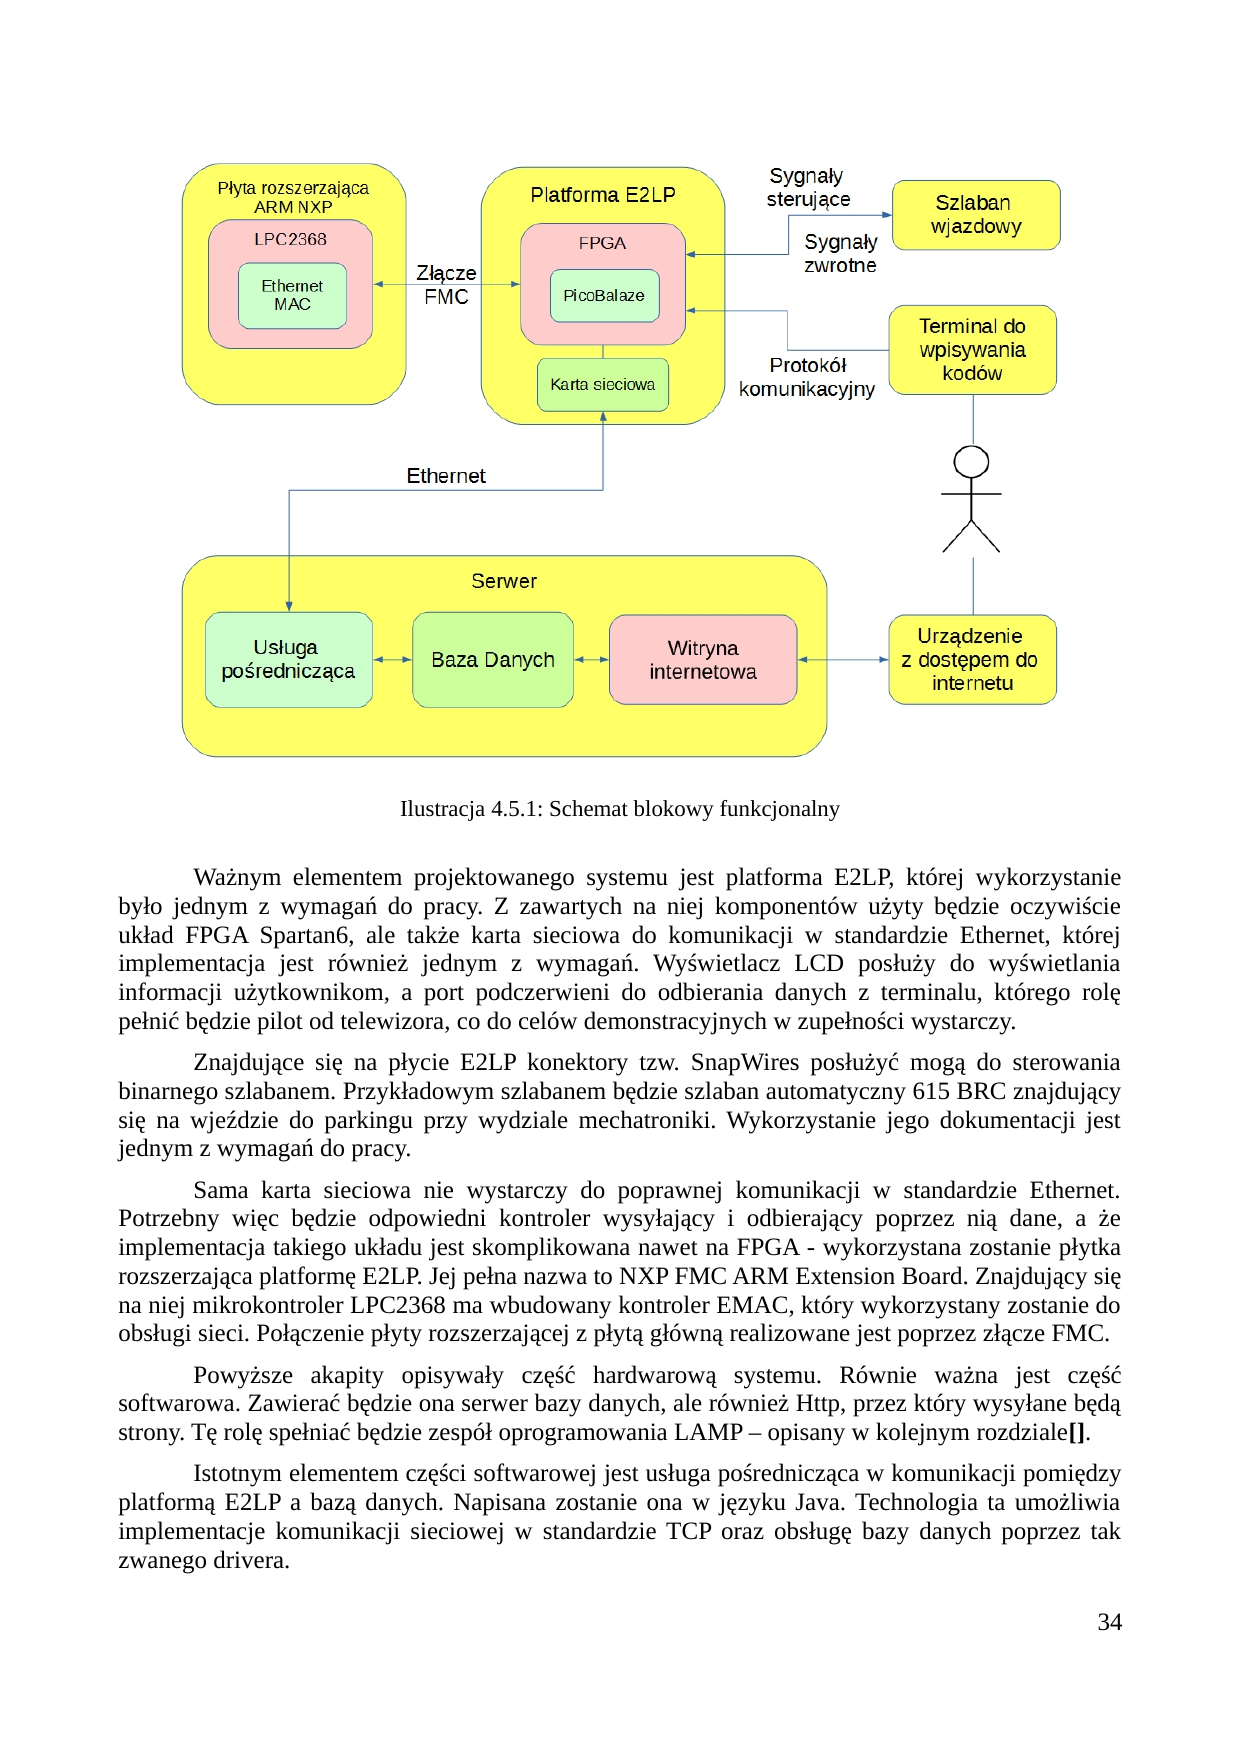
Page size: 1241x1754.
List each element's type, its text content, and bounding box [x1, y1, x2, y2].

text Ważnym elementem projektowanego systemu jest platforma E2LP, której wykorzystanie było jednym z wymagań do pracy. Z zawartych na niej komponentów użyty będzie oczywiście układ FPGA Spartan6, ale także karta sieciowa do komunikacji w standardzie Ethernet, której implementacja jest również jednym z wymagań. Wyświetlacz LCD posłuży do wyświetlania informacji użytkownikom, a port podczerwieni do odbierania danych z terminalu, którego rolę pełnić będzie pilot od telewizora, co do celów demonstracyjnych w zupełności wystarczy. [118, 862, 1122, 1035]
text Znajdujące się na płycie E2LP konektory tzw. SnapWires posłużyć mogą do sterowania binarnego szlabanem. Przykładowym szlabanem będzie szlaban automatyczny 615 BRC znajdujący się na wjeździe do parkingu przy wydziale mechatroniki. Wykorzystanie jego dokumentacji jest jednym z wymagań do pracy. [118, 1047, 1122, 1162]
text Powyższe akapity opisywały część hardwarową systemu. Równie ważna jest część softwarowa. Zawierać będzie ona serwer bazy danych, ale również Http, przez który wysyłane będą strony. Tę rolę spełniać będzie zespół oprogramowania LAMP – opisany w kolejnym rozdziale[]. [118, 1360, 1122, 1446]
picture [132, 130, 1109, 795]
text Sama karta sieciowa nie wystarczy do poprawnej komunikacji w standardzie Ethernet. Potrzebny więc będzie odpowiedni kontroler wysyłający i odbierający poprzez nią dane, a że implementacja takiego układu jest skomplikowana nawet na FPGA - wykorzystana zostanie płytka rozszerzająca platformę E2LP. Jej pełna nazwa to NXP FMC ARM Extension Board. Znajdujący się na niej mikrokontroler LPC2368 ma wbudowany kontroler EMAC, który wykorzystany zostanie do obsługi sieci. Połączenie płyty rozszerzającej z płytą główną realizowane jest poprzez złącze FMC. [118, 1175, 1122, 1347]
text Istotnym elementem części softwarowej jest usługa pośrednicząca w komunikacji pomiędzy platformą E2LP a bazą danych. Napisana zostanie ona w języku Java. Technologia ta umożliwia implementacje komunikacji sieciowej w standardzie TCP oraz obsługę bazy danych poprzez tak zwanego drivera. [118, 1458, 1122, 1573]
text Ilustracja 4.5.1: Schemat blokowy funkcjonalny [143, 795, 1097, 821]
